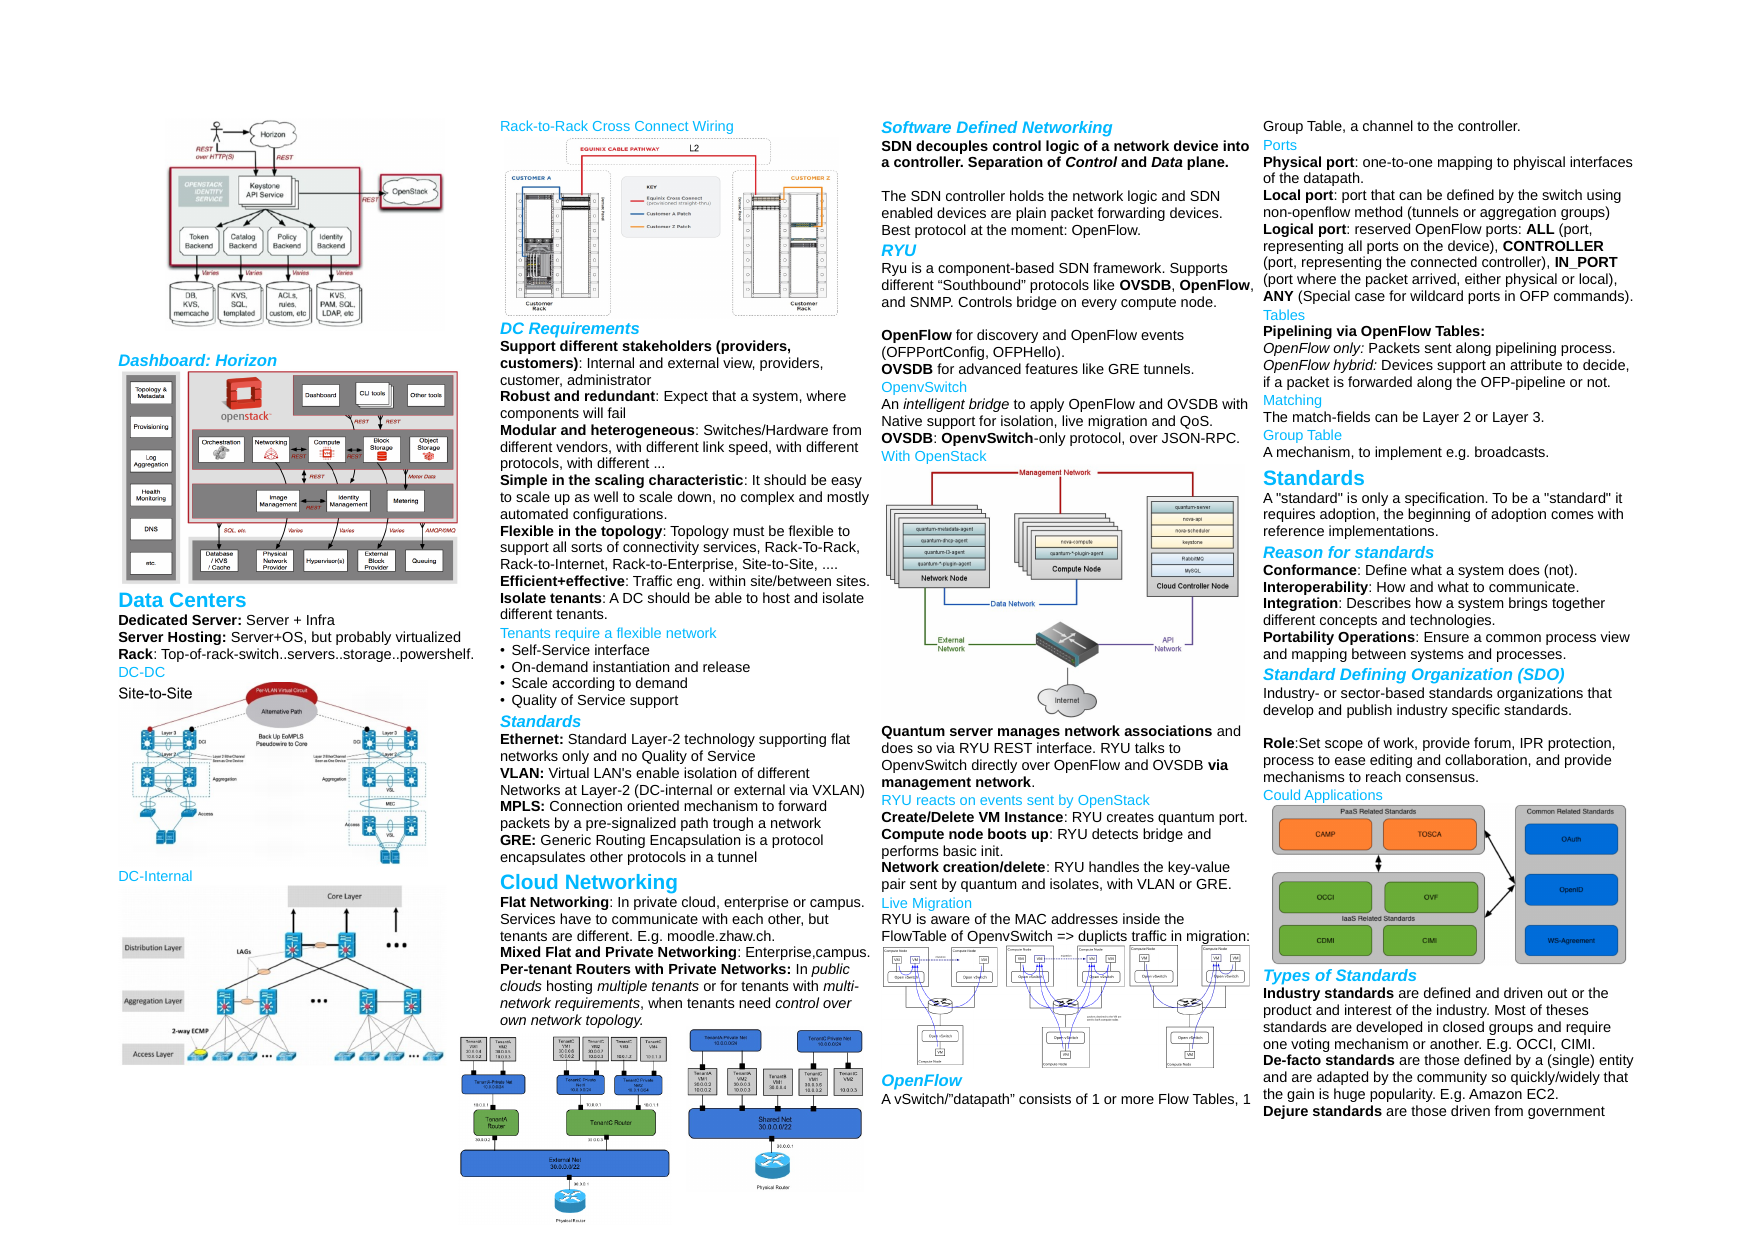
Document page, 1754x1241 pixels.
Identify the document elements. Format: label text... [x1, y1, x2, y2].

subtitle Could Applications [1263, 787, 1636, 803]
text Quantum server manages network associations and does so via RYU REST interface. RYU talks to OpenvSwitch directly over OpenFlow and OVSDB via management network. [881, 465, 1254, 790]
text Modular and heterogeneous: Switches/Hardware from different vendors, with different link speed, with different protocols, with different ... [500, 422, 872, 472]
subtitle Data Centers [118, 374, 491, 612]
subtitle Standards [500, 712, 872, 731]
subtitle Cloud Networking [500, 870, 872, 894]
text Group Table, a channel to the controller. [1263, 118, 1636, 135]
text Dejure standards are those driven from government [1263, 1102, 1636, 1119]
picture [118, 680, 429, 867]
picture [118, 885, 447, 1066]
text An intelligent bridge to apply OpenFlow and OVSDB with Native support for isolation, live migration and QoS. [881, 396, 1254, 429]
text Robust and redundant: Expect that a system, where components will fail [500, 388, 872, 422]
subtitle RYU reacts on events sent by OpenStack [881, 792, 1254, 809]
text Network creation/delete: RYU handles the key-value pair sent by quantum and isolates, with VLAN or GRE. [881, 859, 1254, 892]
subtitle RYU [881, 241, 1254, 260]
text Conformance: Define what a system does (not). [1263, 562, 1636, 578]
list Scale according to demand [500, 675, 872, 692]
text VLAN: Virtual LAN's enable isolation of different Networks at Layer-2 (DC-internal or external via VXLAN) [500, 764, 872, 798]
text OpenFlow only: Packets sent along pipelining process. [1263, 340, 1636, 356]
text OVSDB: OpenvSwitch-only protocol, over JSON-RPC. [881, 429, 1254, 446]
subtitle OpenvSwitch [881, 379, 1254, 396]
text Compute node boots up: RYU detects bridge and performs basic init. [881, 825, 1254, 859]
subtitle OpenFlow [881, 1071, 1254, 1090]
text Support different stakeholders (providers, customers): Internal and external view, providers, customer, administrator [500, 338, 872, 388]
text Physical port: one-to-one mapping to phyiscal interfaces of the datapath. [1263, 153, 1636, 187]
text Mixed Flat and Private Networking: Enterprise,campus. [500, 944, 872, 961]
text De-facto standards are those defined by a (single) entity and are adapted by the community so quickly/widely that the gain is huge popularity. E.g. Amazon EC2. [1263, 1052, 1636, 1102]
text A "standard" is only a specification. To be a "standard" it requires adoption, the beginning of adoption comes with reference implementations. [1263, 489, 1636, 539]
text Server Hosting: Server+OS, but probably virtualized [118, 628, 491, 645]
text Per-tenant Routers with Private Networks: In public clouds hosting multiple tenants or for tenants with multi-network requirements, when tenants need control over own network topology. [500, 961, 872, 1028]
text RYU is aware of the MAC addresses inside the FlowTable of OpenvSwitch => duplicts traffic in migration: [881, 911, 1254, 944]
picture [164, 118, 445, 331]
text Ethernet: Standard Layer-2 technology supporting flat networks only and no Quality of Service [500, 731, 872, 764]
text Rack: Top-of-rack-switch..servers..storage..powershelf. [118, 645, 491, 662]
list On-demand instantiation and release [500, 658, 872, 675]
subtitle Tables [1263, 306, 1636, 323]
text Integration: Describes how a system brings together different concepts and technologies. [1263, 595, 1636, 629]
picture [118, 369, 461, 588]
text OpenFlow for discovery and OpenFlow events (OFPPortConfig, OFPHello). [881, 327, 1254, 361]
subtitle Reason for standards [1263, 542, 1636, 562]
subtitle DC-Internal [118, 868, 491, 885]
list Quality of Service support [500, 692, 872, 709]
picture [685, 1026, 864, 1192]
text Efficient+effective: Traffic eng. within site/between sites. [500, 572, 872, 589]
subtitle Group Table [1263, 427, 1636, 444]
list Self-Service interface [500, 641, 872, 658]
text Pipelining via OpenFlow Tables: [1263, 323, 1636, 340]
text Portability Operations: Ensure a common process view and mapping between systems and processes. [1263, 629, 1636, 662]
text MPLS: Connection oriented mechanism to forward packets by a pre-signalized path trough a network [500, 798, 872, 832]
text OpenFlow hybrid: Devices support an attribute to decide, if a packet is forwarded along the OFP-pipeline or not. [1263, 356, 1636, 390]
picture [939, 796, 948, 803]
text Flat Networking: In private cloud, enterprise or campus. Services have to communicate with each other, but tenants are different. E.g. moodle.zhaw.ch. [500, 894, 872, 944]
subtitle Standard Defining Organization (SDO) [1263, 665, 1636, 684]
text Ryu is a component-based SDN framework. Supports different “Southbound” protocols like OVSDB, OpenFlow, and SNMP. Controls bridge on every compute node. [881, 260, 1254, 310]
picture [1272, 803, 1627, 966]
subtitle Matching [1263, 392, 1636, 408]
subtitle Dashboard: Horizon [118, 351, 491, 370]
text Local port: port that can be defined by the switch using non-openflow method (tunnels or aggregation groups) [1263, 187, 1636, 221]
text A mechanism, to implement e.g. broadcasts. [1263, 444, 1636, 461]
text Industry- or sector-based standards organizations that develop and publish industry specific standards. [1263, 684, 1636, 718]
picture [881, 464, 1245, 723]
text Create/Delete VM Instance: RYU creates quantum port. [881, 809, 1254, 825]
text The match-fields can be Layer 2 or Layer 3. [1263, 408, 1636, 425]
picture [504, 137, 839, 319]
text Flexible in the topology: Topology must be flexible to support all sorts of connectivity services, Rack-To-Rack, Rack-to-Internet, Rack-to-Enterprise, Site-to-Site, .... [500, 522, 872, 572]
text SDN decouples control logic of a network device into a controller. Separation of Control and Data plane. [881, 137, 1254, 171]
text Isolate tenants: A DC should be able to host and isolate different tenants. [500, 589, 872, 623]
text Role:Set scope of work, provide forum, IPR protection, process to ease editing and collaboration, and provide mechanisms to reach consensus. [1263, 735, 1636, 785]
subtitle With OpenStack [881, 448, 1254, 465]
subtitle Standards [1263, 465, 1636, 489]
text GRE: Generic Routing Encapsulation is a protocol encapsulates other protocols in a tunnel [500, 832, 872, 865]
text A vSwitch/”datapath” consists of 1 or more Flow Tables, 1 [881, 1090, 1254, 1107]
subtitle DC-DC [118, 664, 491, 681]
subtitle Rack-to-Rack Cross Connect Wiring [500, 118, 872, 135]
picture [903, 450, 907, 461]
text The SDN controller holds the network logic and SDN enabled devices are plain packet forwarding devices. Best protocol at the moment: OpenFlow. [881, 188, 1254, 238]
text Dedicated Server: Server + Infra [118, 612, 491, 628]
picture [881, 944, 1251, 1069]
text Logical port: reserved OpenFlow ports: ALL (port, representing all ports on the device), CONTROLLER (port, representing the connected controller), IN_PORT (port where the packet arrived, either physical or local), ANY (Special case for wildcard ports in OFP commands). [1263, 221, 1636, 304]
picture [457, 1033, 673, 1225]
text Simple in the scaling characteristic: It should be easy to scale up as well to scale down, no complex and mostly automated configurations. [500, 472, 872, 522]
subtitle Ports [1263, 137, 1636, 153]
subtitle DC Requirements [500, 138, 872, 338]
subtitle Live Migration [881, 894, 1254, 911]
subtitle Types of Standards [1263, 806, 1636, 985]
text OVSDB for advanced features like GRE tunnels. [881, 361, 1254, 377]
text Industry standards are defined and driven out or the product and interest of the industry. Most of theses standards are developed in closed groups and require one voting mechanism or another. E.g. OCCI, CIMI. [1263, 985, 1636, 1052]
text Interoperability: How and what to communicate. [1263, 578, 1636, 595]
subtitle Software Defined Networking [881, 118, 1254, 137]
subtitle Tenants require a flexible network [500, 624, 872, 641]
